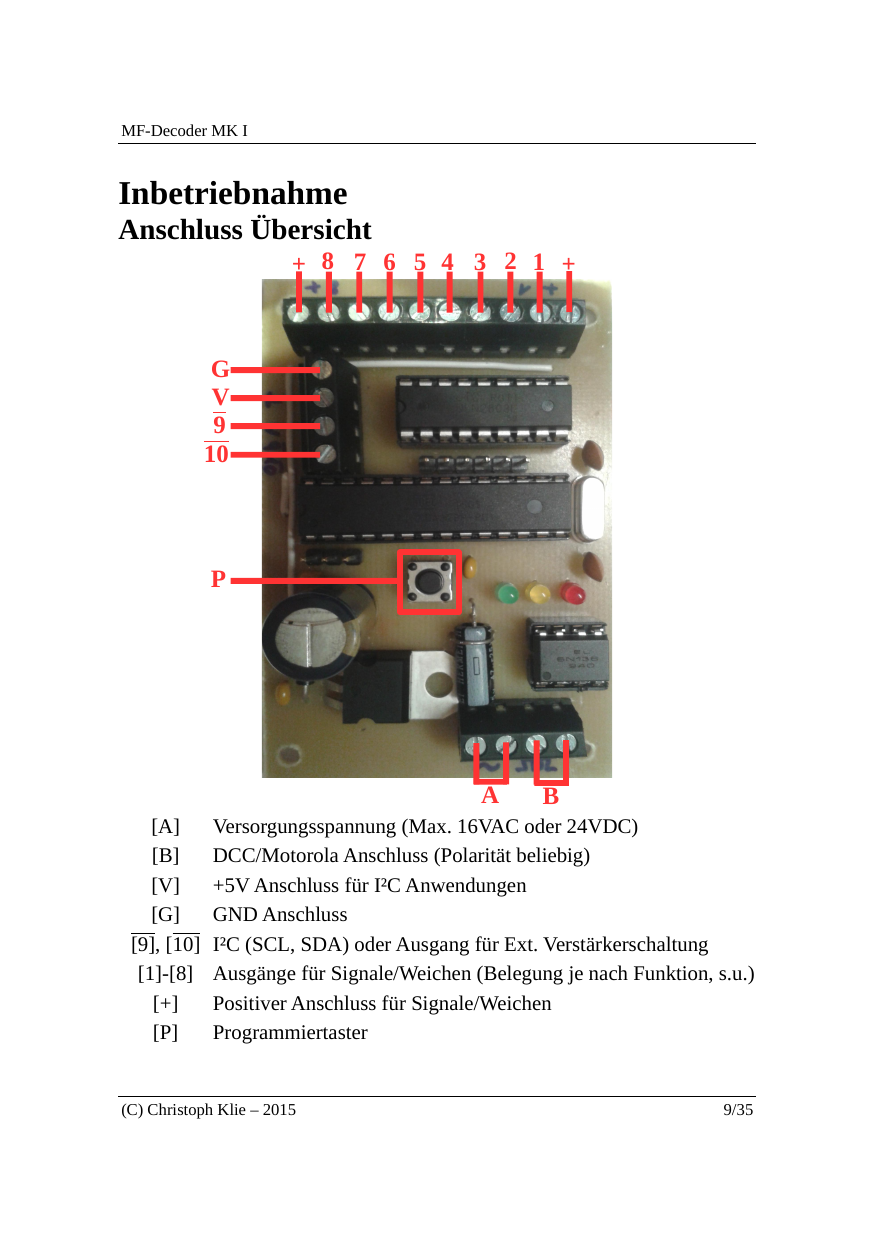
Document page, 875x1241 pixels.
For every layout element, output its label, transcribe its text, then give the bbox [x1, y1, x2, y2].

table_cell [1]-[8] [118, 958, 213, 988]
table_cell GND Anschluss [213, 899, 756, 929]
table_cell [B] [118, 840, 213, 870]
table_cell Ausgänge für Signale/Weichen (Belegung je nach Funktion, s.u.) [213, 958, 756, 988]
picture [403, 555, 456, 609]
text Inbetriebnahme [118, 174, 756, 212]
table_cell [V] [118, 870, 213, 899]
table_cell [9], [10] [118, 929, 213, 958]
table_cell +5V Anschluss für I²C Anwendungen [213, 870, 756, 899]
picture [261, 279, 613, 778]
table_cell I²C (SCL, SDA) oder Ausgang für Ext. Verstärkerschaltung [213, 929, 756, 958]
text Anschluss Übersicht [118, 212, 756, 246]
table_header Versorgungsspannung (Max. 16VAC oder 24VDC) [213, 811, 756, 840]
table_cell [+] [118, 988, 213, 1017]
table_cell [G] [118, 899, 213, 929]
table_cell Positiver Anschluss für Signale/Weichen [213, 988, 756, 1017]
table_header [A] [118, 811, 213, 840]
table_cell Programmiertaster [213, 1017, 756, 1047]
table_cell DCC/Motorola Anschluss (Polarität beliebig) [213, 840, 756, 870]
table_cell [P] [118, 1017, 213, 1047]
